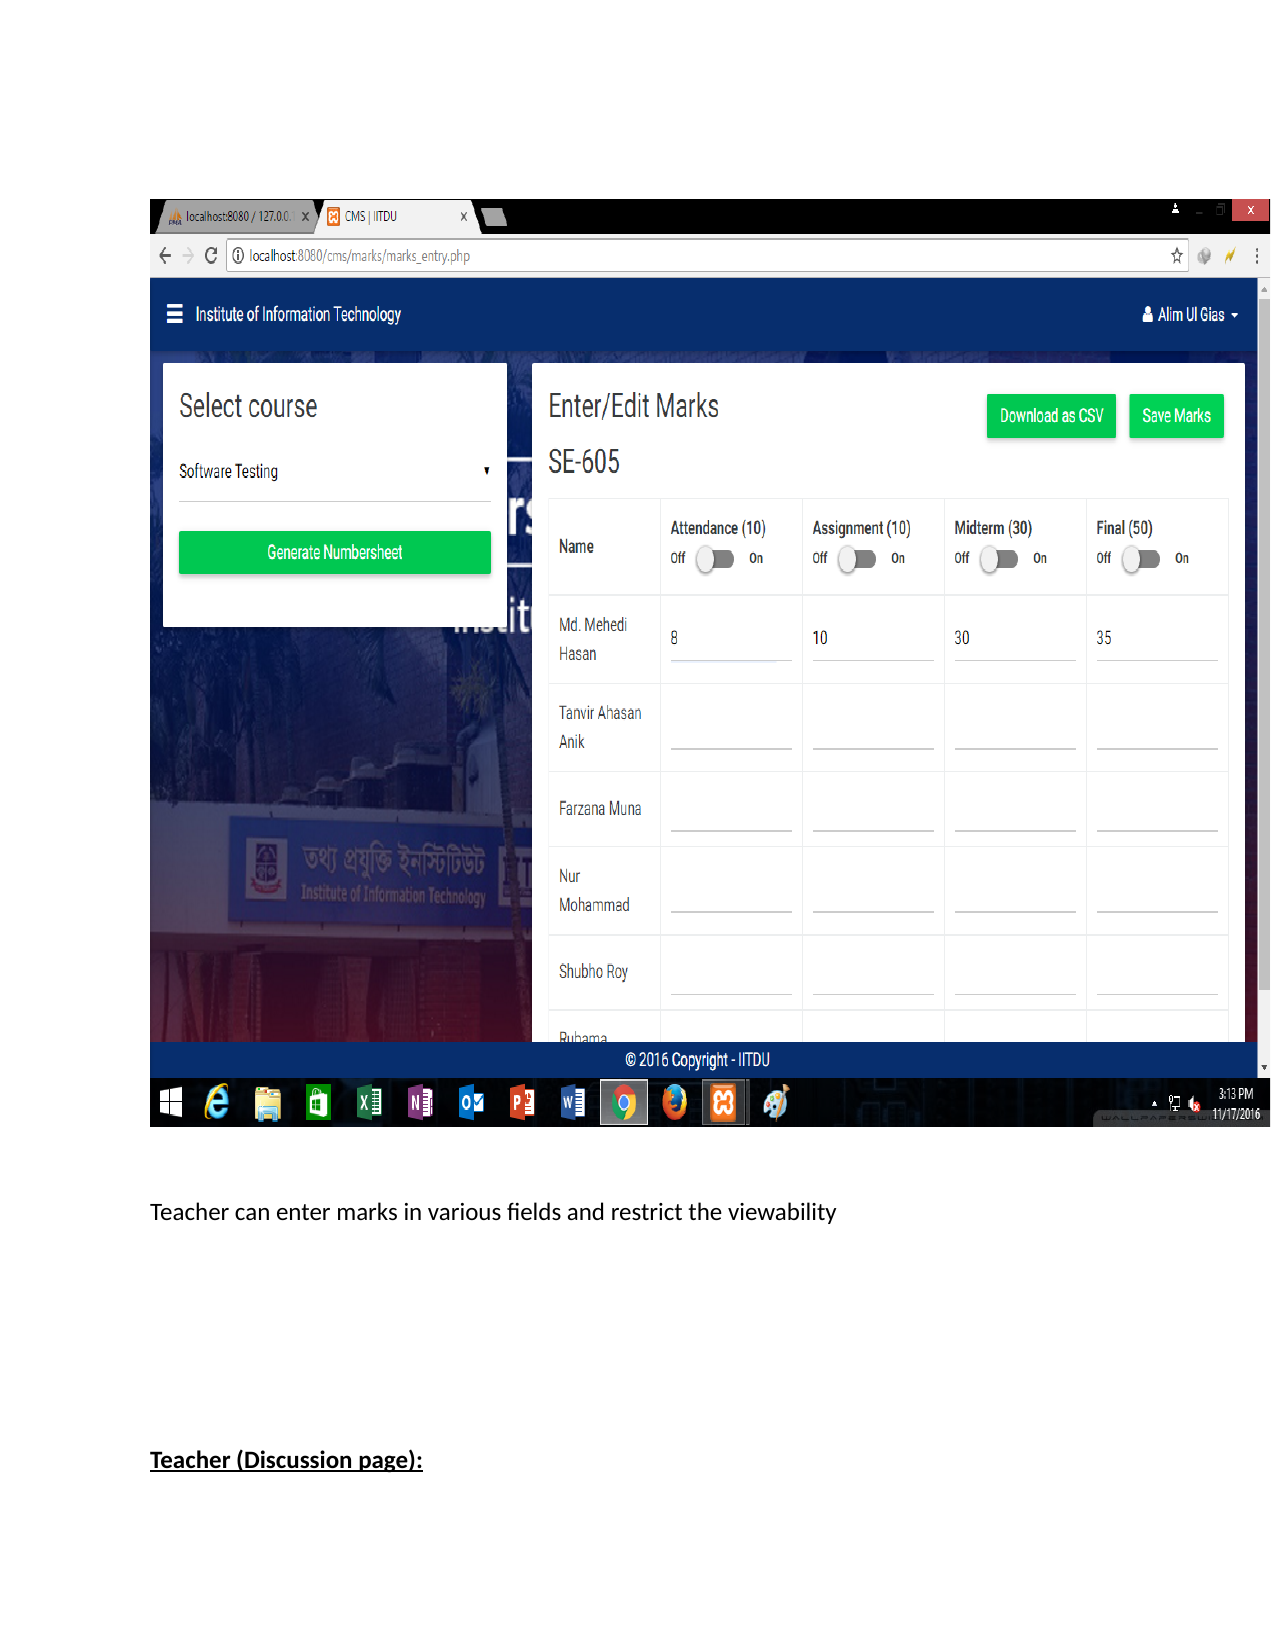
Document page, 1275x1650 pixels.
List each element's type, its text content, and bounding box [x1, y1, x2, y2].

picture [150, 199, 1271, 1127]
text Teacher can enter marks in various fields and restrict the viewability [150, 1196, 1125, 1227]
text Teacher (Discussion page): [150, 1444, 1125, 1475]
